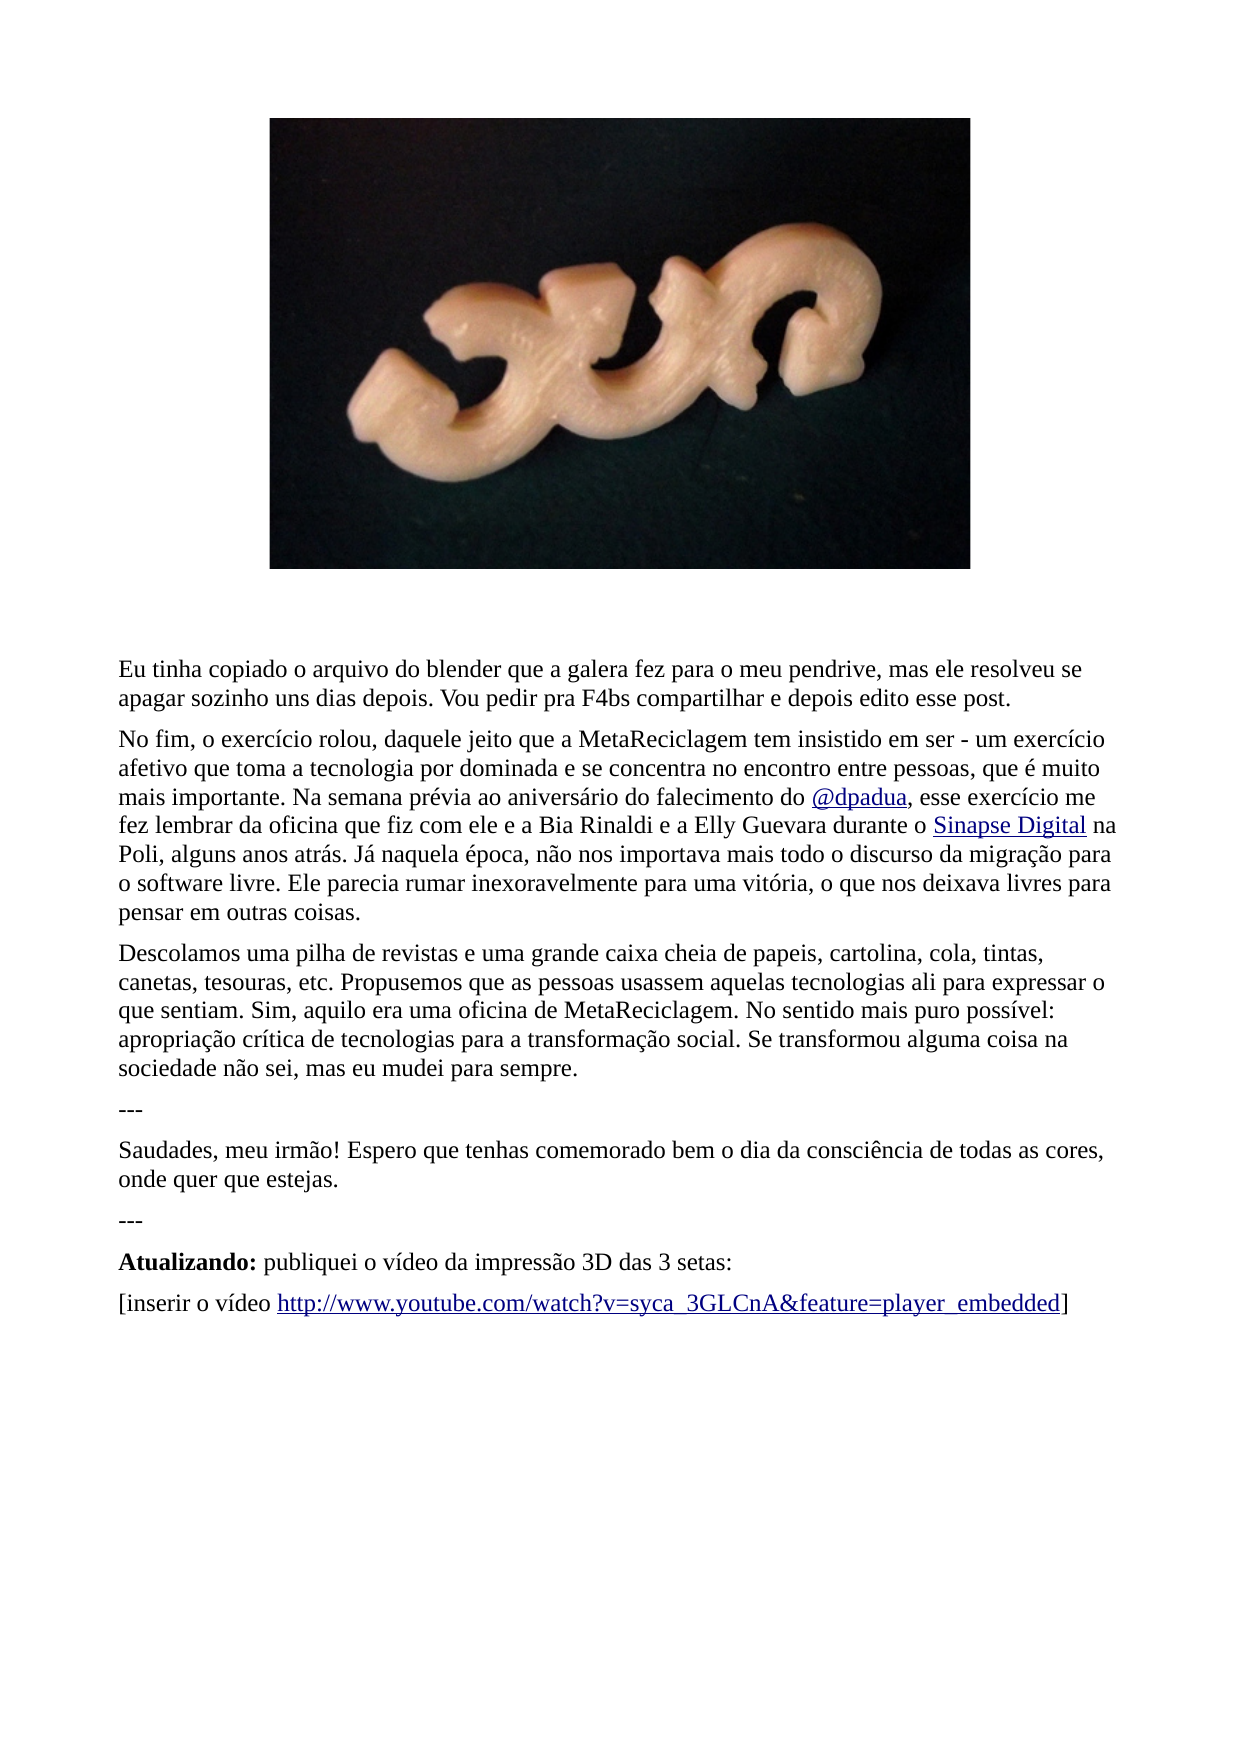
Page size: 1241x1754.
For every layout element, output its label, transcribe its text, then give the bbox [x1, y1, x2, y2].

picture [269, 118, 971, 569]
text No fim, o exercício rolou, daquele jeito que a MetaReciclagem tem insistido em ser - um exercício afetivo que toma a tecnologia por dominada e se concentra no encontro entre pessoas, que é muito mais importante. Na semana prévia ao aniversário do falecimento do @dpadua, esse exercício me fez lembrar da oficina que fiz com ele e a Bia Rinaldi e a Elly Guevara durante o Sinapse Digital na Poli, alguns anos atrás. Já naquela época, não nos importava mais todo o discurso da migração para o software livre. Ele parecia rumar inexoravelmente para uma vitória, o que nos deixava livres para pensar em outras coisas. [118, 724, 1122, 926]
text Descolamos uma pilha de revistas e uma grande caixa cheia de papeis, cartolina, cola, tintas, canetas, tesouras, etc. Propusemos que as pessoas usassem aquelas tecnologias ali para expressar o que sentiam. Sim, aquilo era uma oficina de MetaReciclagem. No sentido mais puro possível: apropriação crítica de tecnologias para a transformação social. Se transformou alguma coisa na sociedade não sei, mas eu mudei para sempre. [118, 938, 1122, 1082]
text Atualizando: publiquei o vídeo da impressão 3D das 3 setas: [118, 1247, 1122, 1276]
text Saudades, meu irmão! Espero que tenhas comemorado bem o dia da consciência de todas as cores, onde quer que estejas. [118, 1136, 1122, 1193]
text --- [118, 1206, 1122, 1234]
text Eu tinha copiado o arquivo do blender que a galera fez para o meu pendrive, mas ele resolveu se apagar sozinho uns dias depois. Vou pedir pra F4bs compartilhar e depois edito esse post. [118, 654, 1122, 712]
text [inserir o vídeo http://www.youtube.com/watch?v=syca_3GLCnA&feature=player_embedded] [118, 1288, 1122, 1317]
text --- [118, 1094, 1122, 1123]
